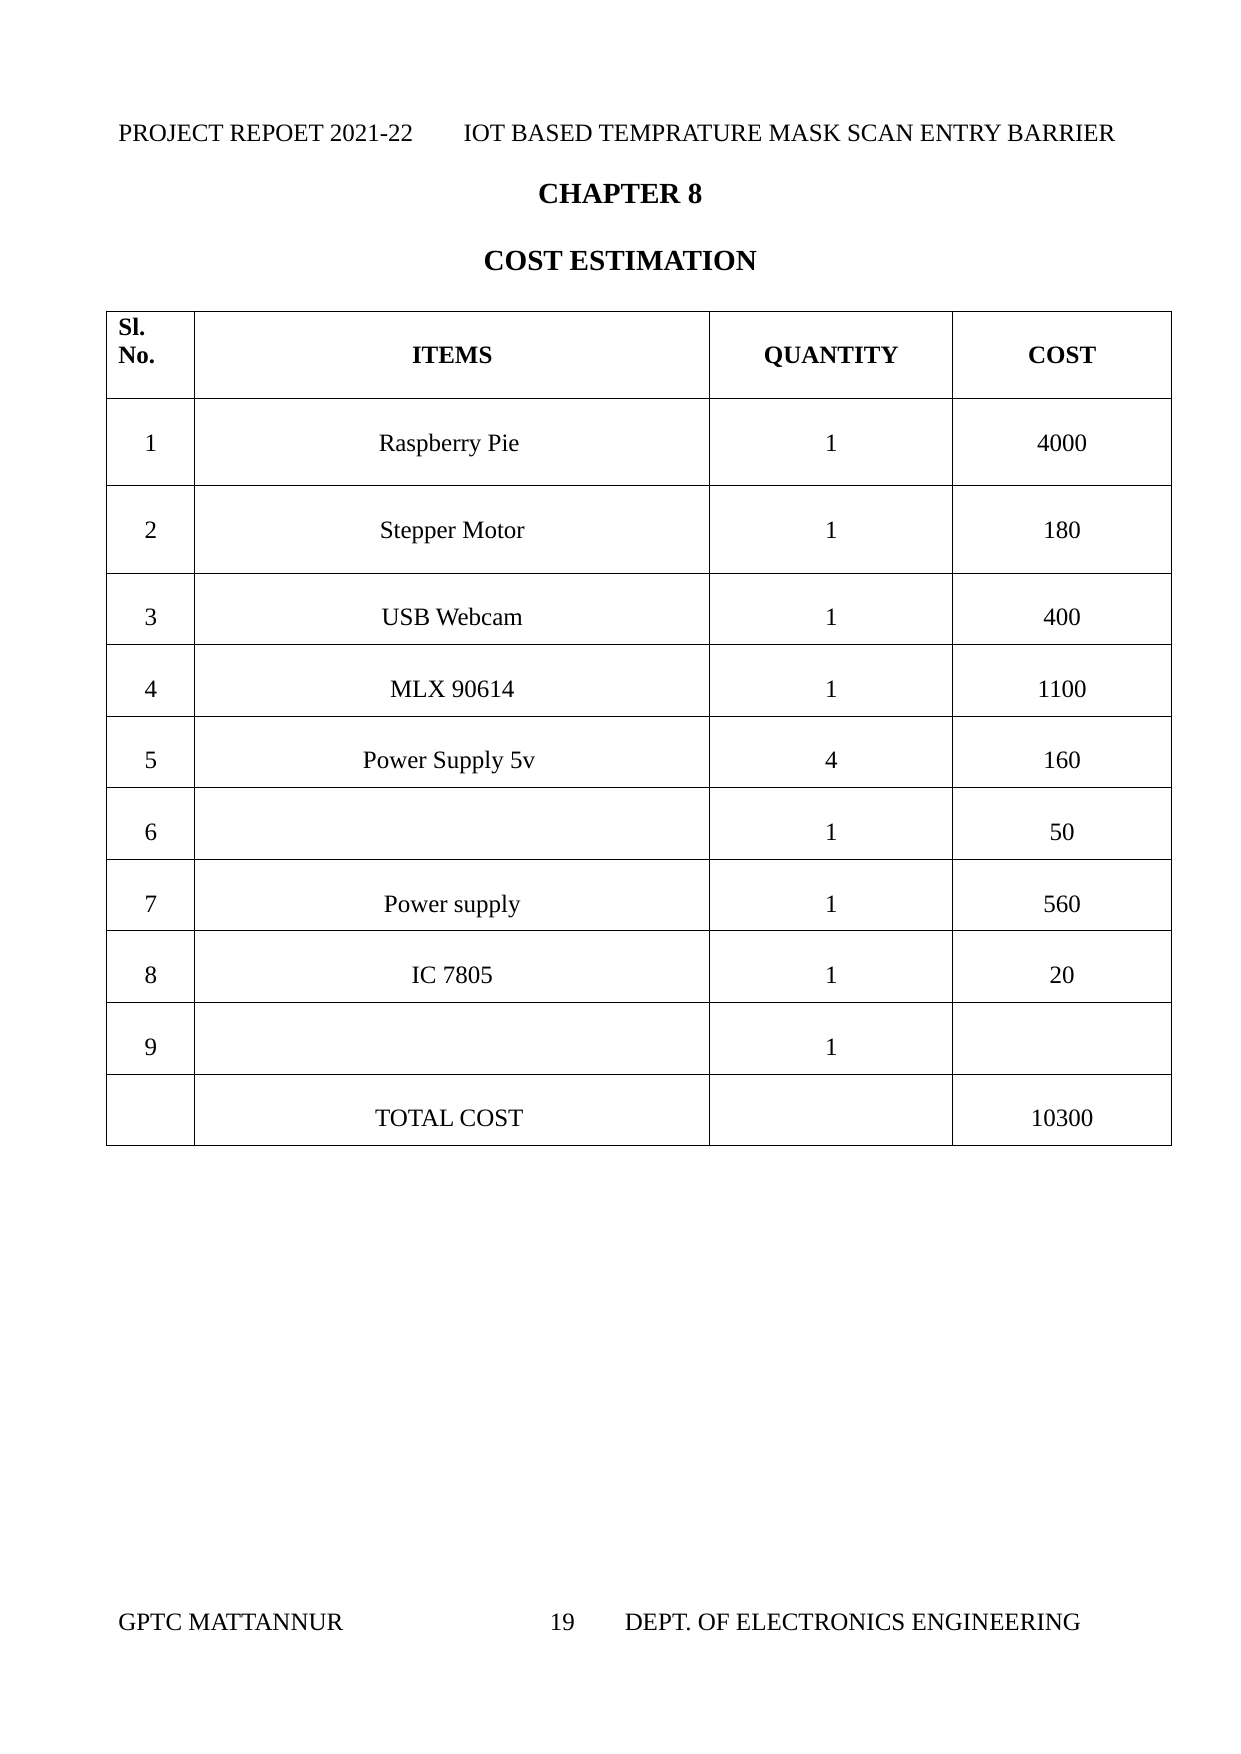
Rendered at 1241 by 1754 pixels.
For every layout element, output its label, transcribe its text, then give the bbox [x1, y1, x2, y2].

table_cell 5 [107, 717, 194, 787]
table_cell 1100 [953, 645, 1171, 716]
table_cell Raspberry Pie [195, 399, 709, 485]
table_cell 1 [710, 1003, 952, 1073]
table_cell 160 [953, 717, 1171, 787]
table_cell 50 [953, 788, 1171, 859]
table_header Sl. No. [107, 312, 194, 398]
table_cell 1 [710, 574, 952, 644]
table_cell 560 [953, 860, 1171, 930]
table_cell USB Webcam [195, 574, 709, 644]
table_cell Power Supply 5v [195, 717, 709, 787]
table_cell [953, 1003, 1171, 1073]
table_header COST [953, 312, 1171, 398]
table_cell IC 7805 [195, 931, 709, 1002]
table_cell 4 [107, 645, 194, 716]
table_cell Power supply [195, 860, 709, 930]
table_cell 1 [710, 788, 952, 859]
table_cell 2 [107, 486, 194, 573]
table_cell 9 [107, 1003, 194, 1073]
table_cell Stepper Motor [195, 486, 709, 573]
table_cell 3 [107, 574, 194, 644]
table_cell 1 [710, 860, 952, 930]
table_cell 1 [710, 399, 952, 485]
table_cell 1 [710, 486, 952, 573]
table_cell [195, 1003, 709, 1073]
table_cell MLX 90614 [195, 645, 709, 716]
table_cell 1 [710, 931, 952, 1002]
table_cell 400 [953, 574, 1171, 644]
table_cell [195, 788, 709, 859]
table_cell [107, 1075, 194, 1145]
table_cell 4000 [953, 399, 1171, 485]
table_cell 6 [107, 788, 194, 859]
table_cell 1 [107, 399, 194, 485]
table_cell 8 [107, 931, 194, 1002]
table_cell [710, 1075, 952, 1145]
table_cell 180 [953, 486, 1171, 573]
table_header ITEMS [195, 312, 709, 398]
table_cell 20 [953, 931, 1171, 1002]
table_cell 7 [107, 860, 194, 930]
text COST ESTIMATION [118, 243, 1122, 277]
table_cell 4 [710, 717, 952, 787]
table_cell TOTAL COST [195, 1075, 709, 1145]
text CHAPTER 8 [118, 176, 1122, 210]
table_header QUANTITY [710, 312, 952, 398]
table_cell 1 [710, 645, 952, 716]
table_cell 10300 [953, 1075, 1171, 1145]
